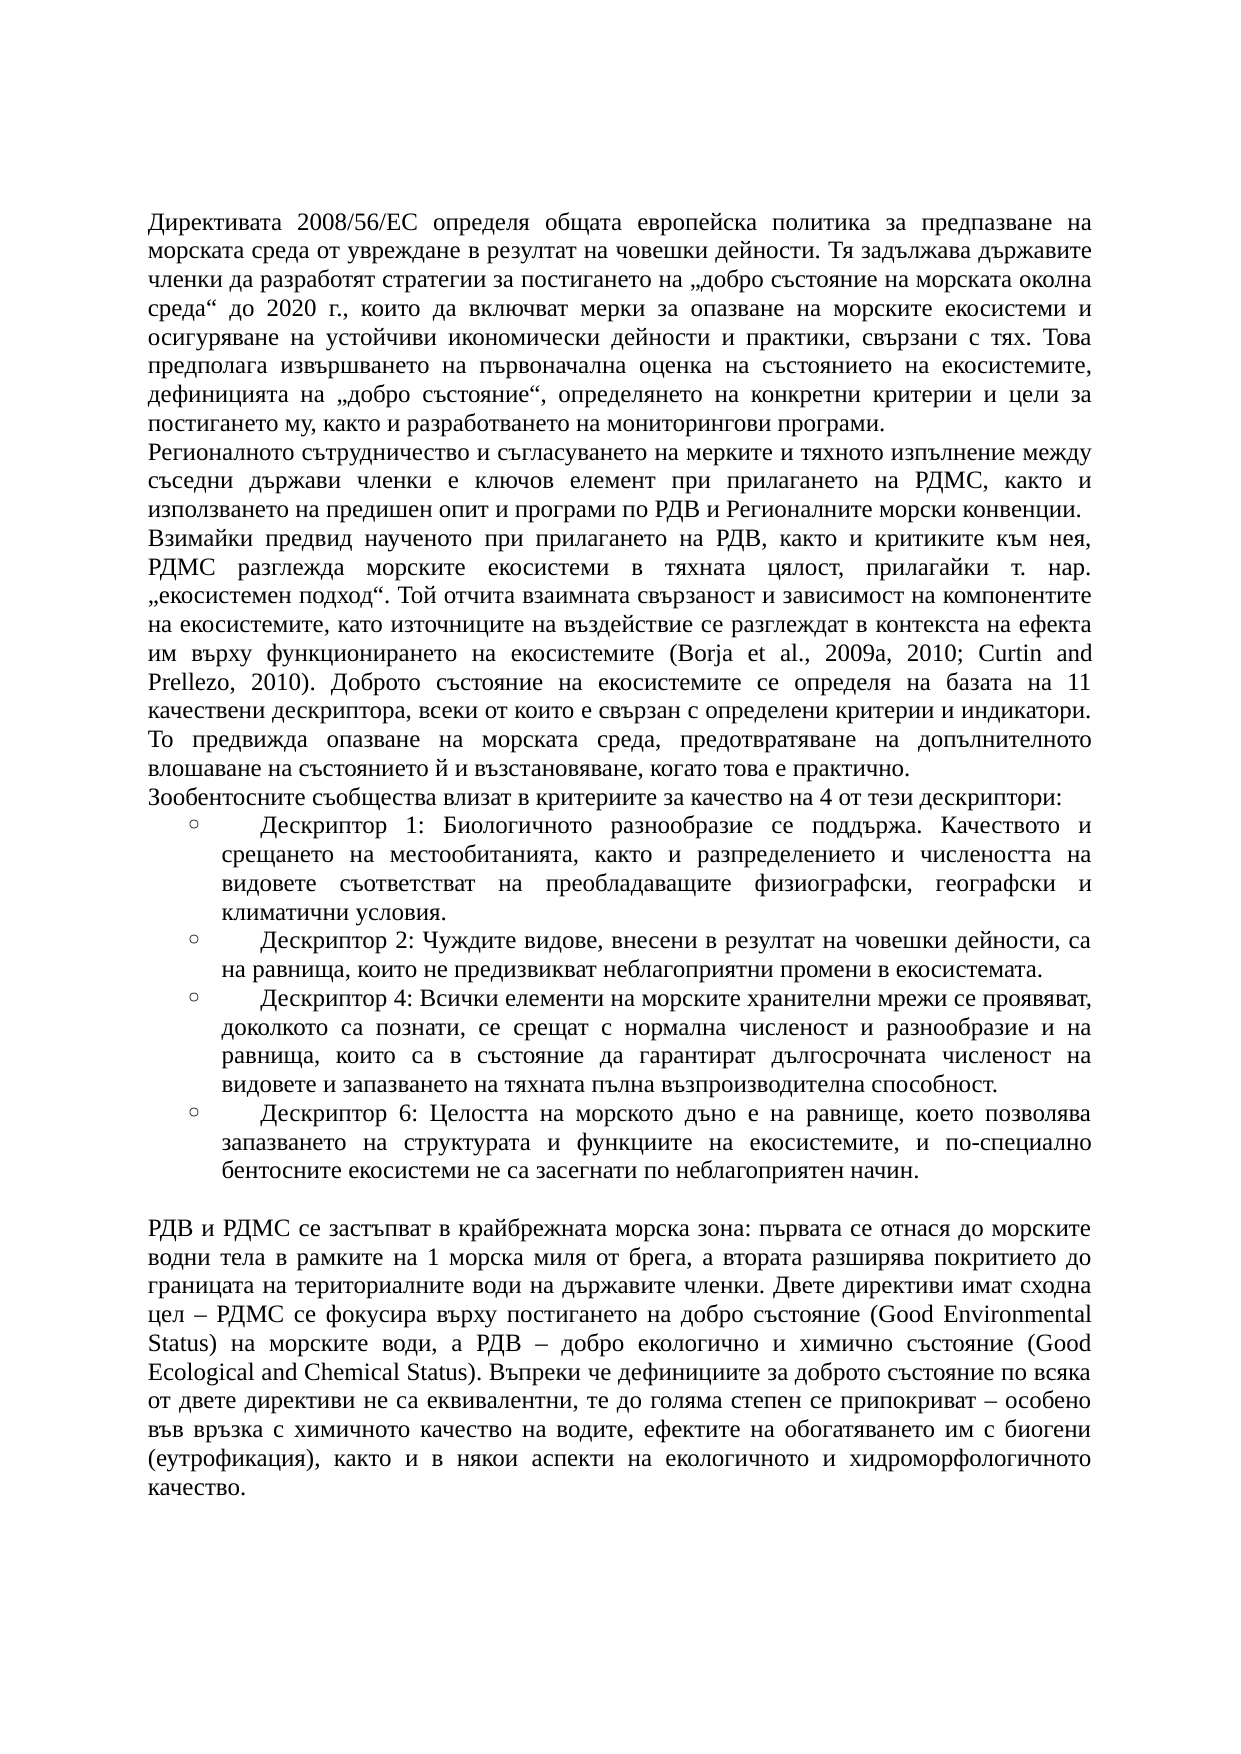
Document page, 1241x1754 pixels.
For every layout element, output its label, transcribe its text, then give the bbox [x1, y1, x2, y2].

text Зообентосните съобщества влизат в критериите за качество на 4 от тези дескриптори: [148, 782, 1093, 810]
list Дескриптор 6: Целостта на морското дъно е на равнище, което позволява запазването на структурата и функциите на екосистемите, и по-специално бентосните екосистеми не са засегнати по неблагоприятен начин. [184, 1098, 1093, 1184]
list Дескриптор 4: Всички елементи на морските хранителни мрежи се проявяват, доколкото са познати, се срещат с нормална численост и разнообразие и на равнища, които са в състояние да гарантират дългосрочната численост на видовете и запазването на тяхната пълна възпроизводителна способност. [184, 983, 1093, 1098]
list Дескриптор 1: Биологичното разнообразие се поддържа. Качеството и срещането на местообитанията, както и разпределението и числеността на видовете съответстват на преобладаващите физиографски, географски и климатични условия. [184, 810, 1093, 925]
text РДВ и РДМС се застъпват в крайбрежната морска зона: първата се отнася до морските водни тела в рамките на 1 морска миля от брега, а втората разширява покритието до границата на териториалните води на държавите членки. Двете директиви имат сходна цел – РДМС се фокусира върху постигането на добро състояние (Good Environmental Status) на морските води, а РДВ – добро екологично и химично състояние (Good Ecological and Chemical Status). Въпреки че дефинициите за доброто състояние по всяка от двете директиви не са еквивалентни, те до голяма степен се припокриват – особено във връзка с химичното качество на водите, ефектите на обогатяването им с биогени (еутрофикация), както и в някои аспекти на екологичното и хидроморфологичното качество. [148, 1213, 1093, 1500]
text Взимайки предвид наученото при прилагането на РДВ, както и критиките към нея, РДМС разглежда морските екосистеми в тяхната цялост, прилагайки т. нар. „екосистемен подход“. Той отчита взаимната свързаност и зависимост на компонентите на екосистемите, като източниците на въздействие се разглеждат в контекста на ефекта им върху функционирането на екосистемите (Borja et al., 2009a, 2010; Curtin and Prellezo, 2010). Доброто състояние на екосистемите се определя на базата на 11 качествени дескриптора, всеки от които е свързан с определени критерии и индикатори. То предвижда опазване на морската среда, предотвратяване на допълнителното влошаване на състоянието й и възстановяване, когато това е практично. [148, 523, 1093, 782]
list Дескриптор 2: Чуждите видове, внесени в резултат на човешки дейности, са на равнища, които не предизвикват неблагоприятни промени в екосистемата. [184, 925, 1093, 983]
text Регионалното сътрудничество и съгласуването на мерките и тяхното изпълнение между съседни държави членки е ключов елемент при прилагането на РДМС, както и използването на предишен опит и програми по РДВ и Регионалните морски конвенции. [148, 437, 1093, 523]
text Директивата 2008/56/EC определя общата европейска политика за предпазване на морската среда от увреждане в резултат на човешки дейности. Тя задължава държавите членки да разработят стратегии за постигането на „добро състояние на морската околна среда“ до 2020 г., които да включват мерки за опазване на морските екосистеми и осигуряване на устойчиви икономически дейности и практики, свързани с тях. Това предполага извършването на първоначална оценка на състоянието на екосистемите, дефиницията на „добро състояние“, определянето на конкретни критерии и цели за постигането му, както и разработването на мониторингови програми. [148, 207, 1093, 437]
